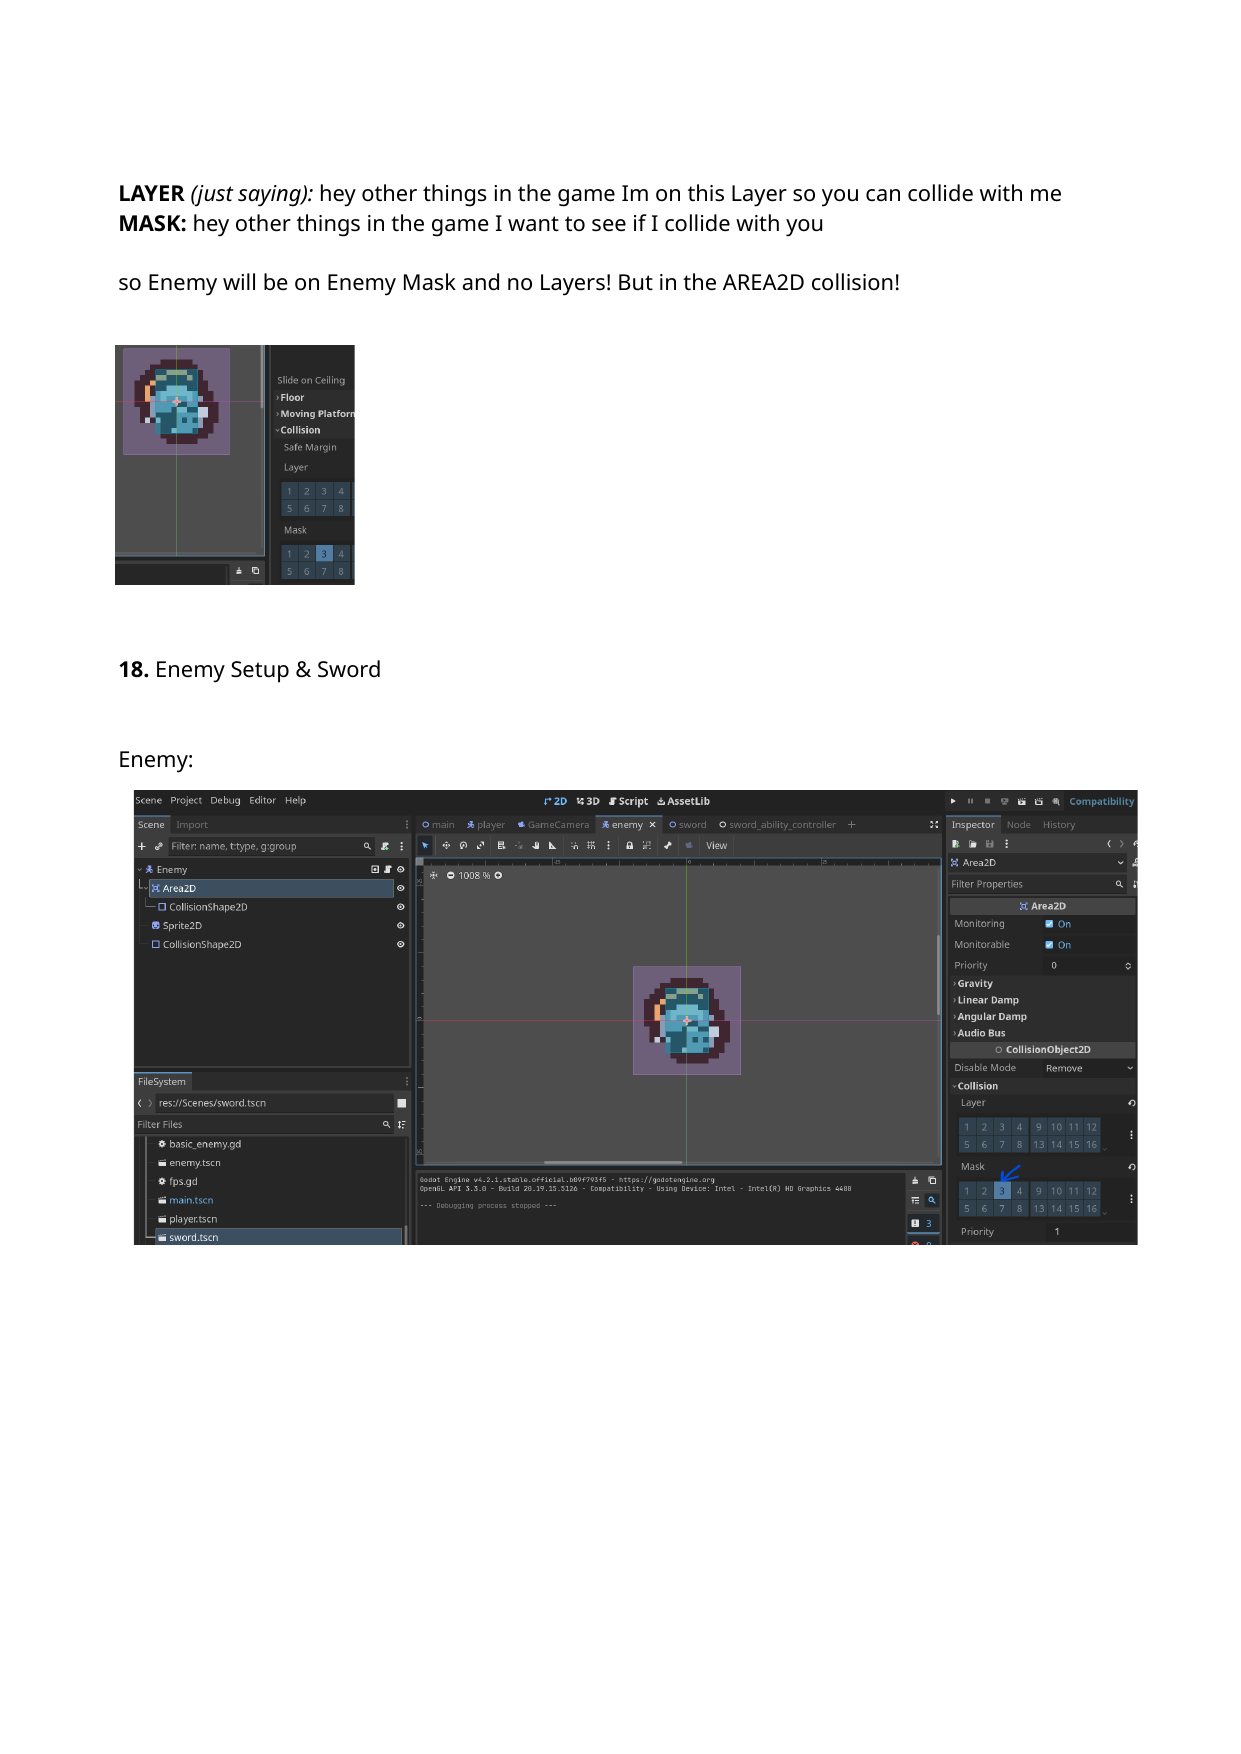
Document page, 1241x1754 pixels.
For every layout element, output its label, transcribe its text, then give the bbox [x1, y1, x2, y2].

text Enemy: [118, 744, 1122, 773]
picture [115, 345, 355, 585]
text MASK: hey other things in the game I want to see if I collide with you [118, 207, 1122, 237]
picture [133, 790, 1138, 1245]
text LAYER (just saying): hey other things in the game Im on this Layer so you can collide with me [118, 178, 1122, 207]
text so Enemy will be on Enemy Mask and no Layers! But in the AREA2D collision! [118, 267, 1122, 297]
text 18. Enemy Setup & Sword [118, 654, 1122, 684]
